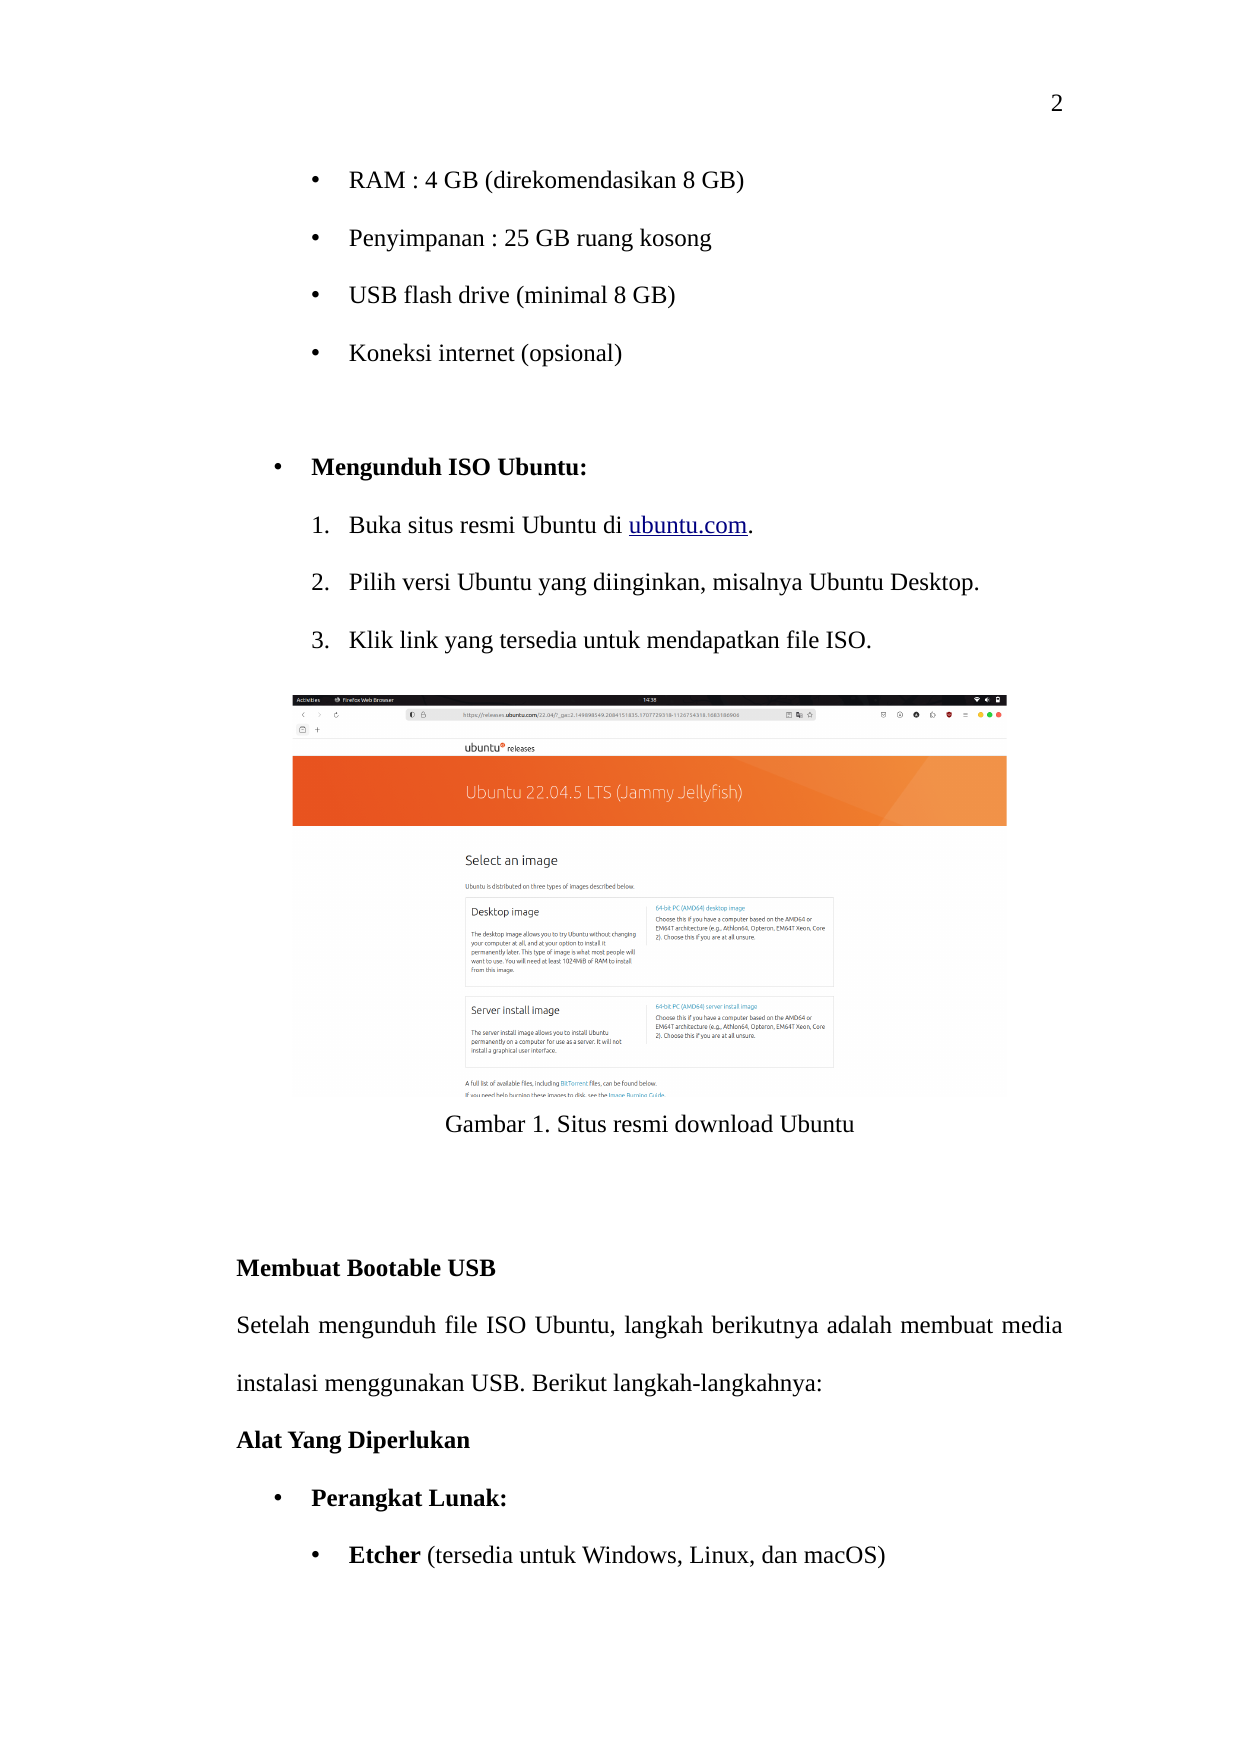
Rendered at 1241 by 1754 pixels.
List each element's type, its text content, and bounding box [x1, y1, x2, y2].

picture [292, 695, 1007, 1097]
list Penyimpanan : 25 GB ruang kosong [311, 223, 1063, 252]
subtitle Alat yang Diperlukan [236, 1425, 1063, 1454]
list Gambar 1. Situs resmi download Ubuntu [292, 1097, 1007, 1138]
list Buka situs resmi Ubuntu di ubuntu.com. [311, 510, 1063, 539]
list Pilih versi Ubuntu yang diinginkan, misalnya Ubuntu Desktop. [311, 567, 1063, 596]
list USB flash drive (minimal 8 GB) [311, 280, 1063, 309]
list Perangkat Lunak: [274, 1483, 1063, 1512]
list Etcher (tersedia untuk Windows, Linux, dan macOS) [311, 1540, 1063, 1569]
list Koneksi internet (opsional) [311, 338, 1063, 367]
list Klik link yang tersedia untuk mendapatkan file ISO. [311, 625, 1063, 654]
list RAM : 4 GB (direkomendasikan 8 GB) [311, 165, 1063, 194]
text Setelah mengunduh file ISO Ubuntu, langkah berikutnya adalah membuat media instalasi menggunakan USB. Berikut langkah-langkahnya: [236, 1310, 1063, 1397]
subtitle Membuat Bootable USB [236, 1253, 1063, 1282]
list Mengunduh ISO Ubuntu: [274, 452, 1063, 481]
